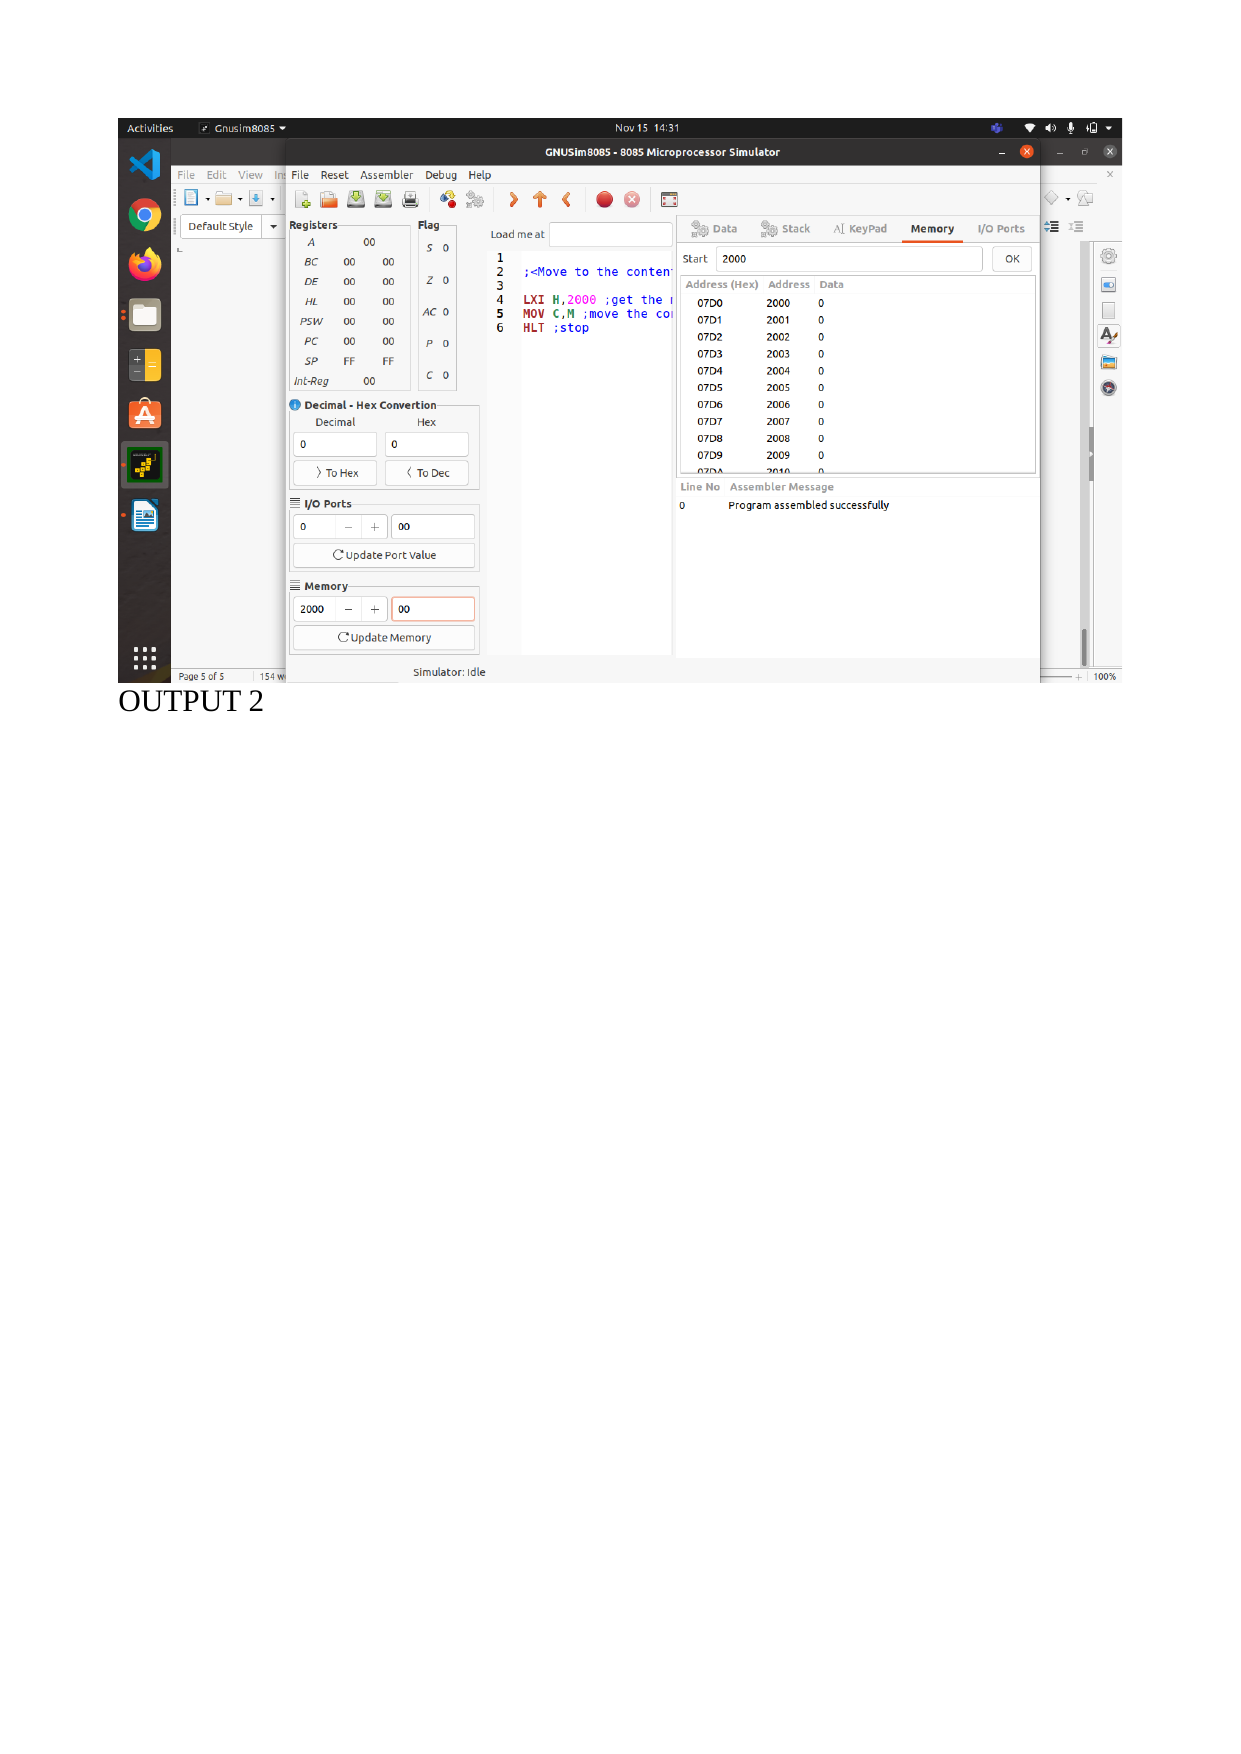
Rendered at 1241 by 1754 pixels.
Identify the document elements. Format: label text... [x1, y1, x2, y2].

text OUTPUT 2 [118, 683, 1122, 718]
picture [118, 118, 1123, 683]
